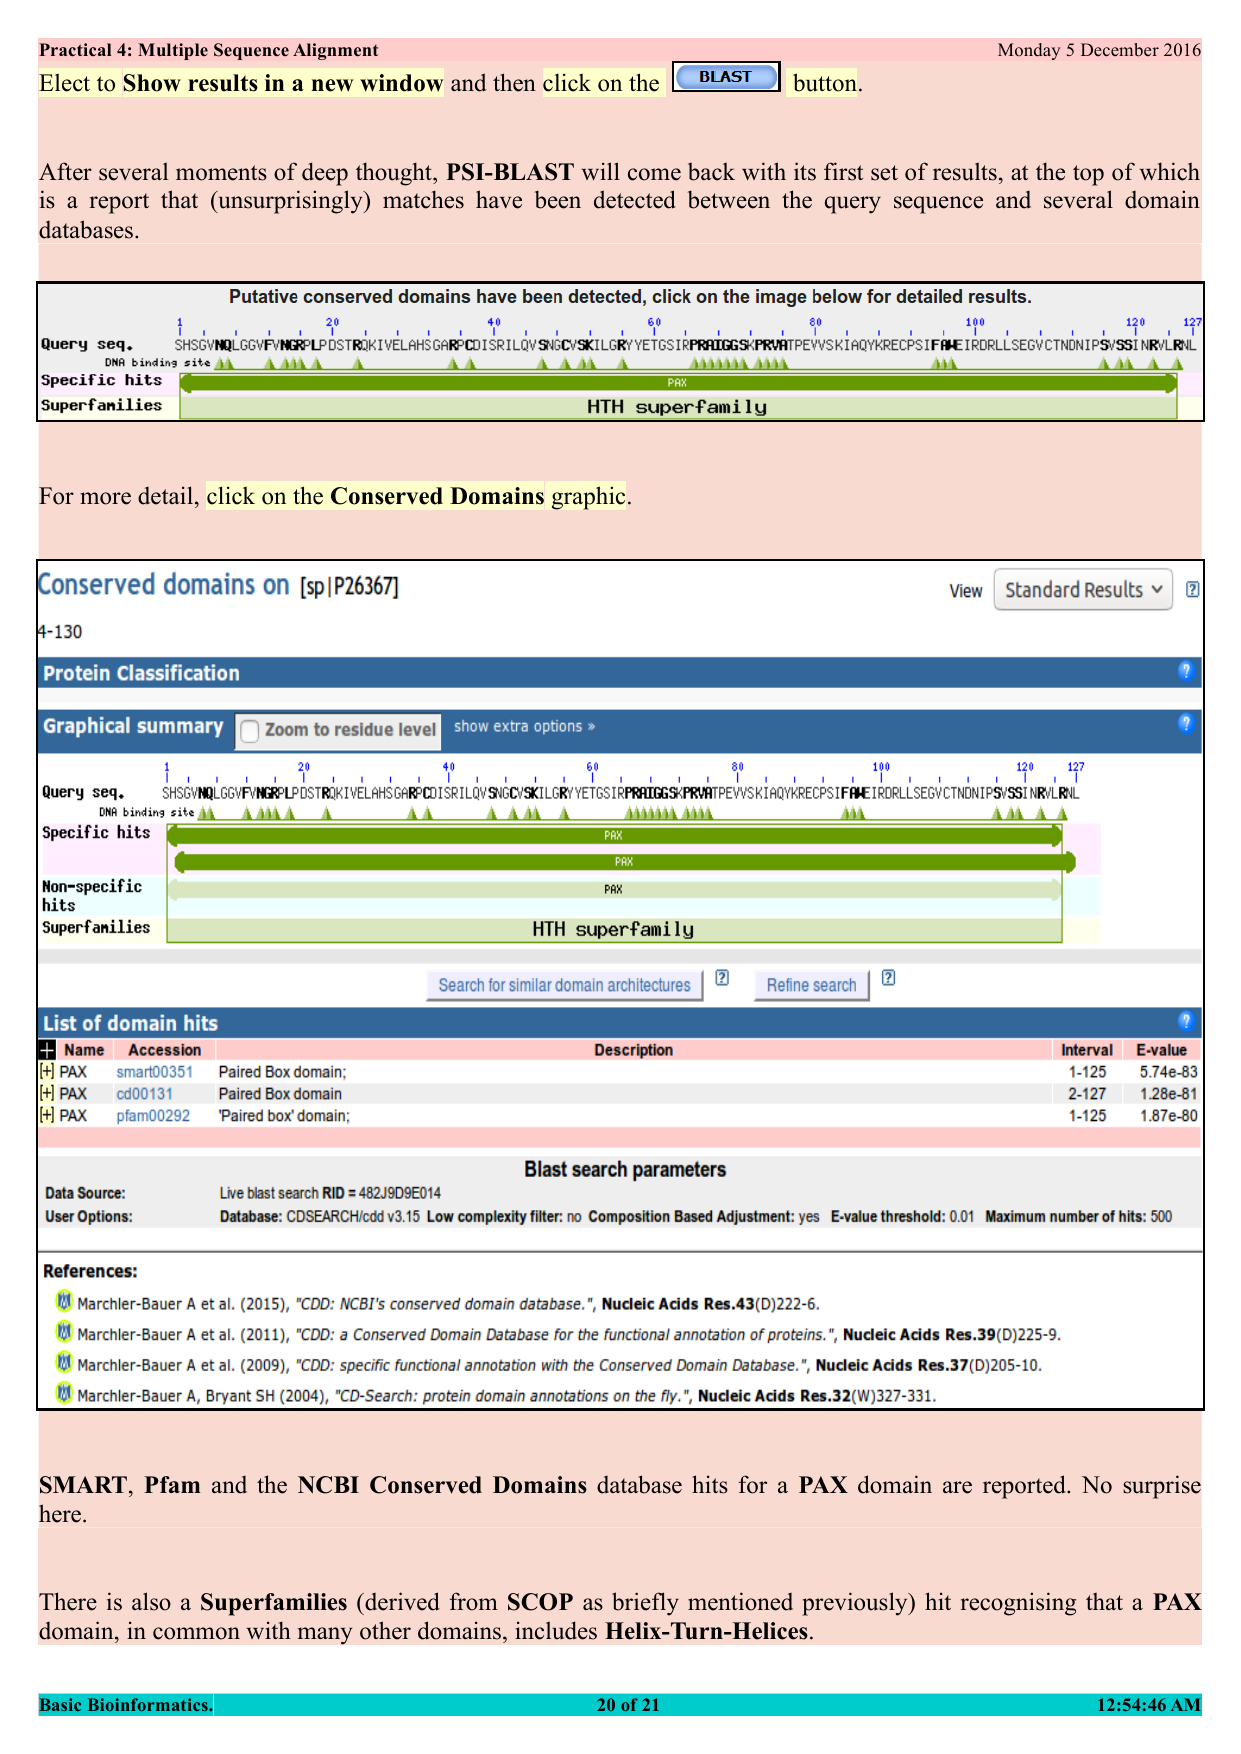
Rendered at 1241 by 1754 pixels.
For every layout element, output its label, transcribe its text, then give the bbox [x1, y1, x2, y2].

text SMART, Pfam and the NCBI Conserved Domains database hits for a PAX domain are reported. No surprise here. [38, 1411, 1202, 1528]
text For more detail, click on the Conserved Domains graphic. [38, 422, 1202, 510]
picture [38, 284, 1203, 420]
text Elect to Show results in a new window and then click on the button. [38, 61, 1202, 97]
picture [674, 63, 778, 90]
text After several moments of deep thought, PSI-BLAST will come back with its first set of results, at the top of which is a report that (unsurprisingly) matches have been detected between the query sequence and several domain databases. [38, 156, 1202, 243]
text There is also a Superfamilies (derived from SCOP as briefly mentioned previously) hit recognising that a PAX domain, in common with many other domains, includes Helix-Turn-Helices. [38, 1587, 1202, 1645]
picture [38, 561, 1203, 1408]
